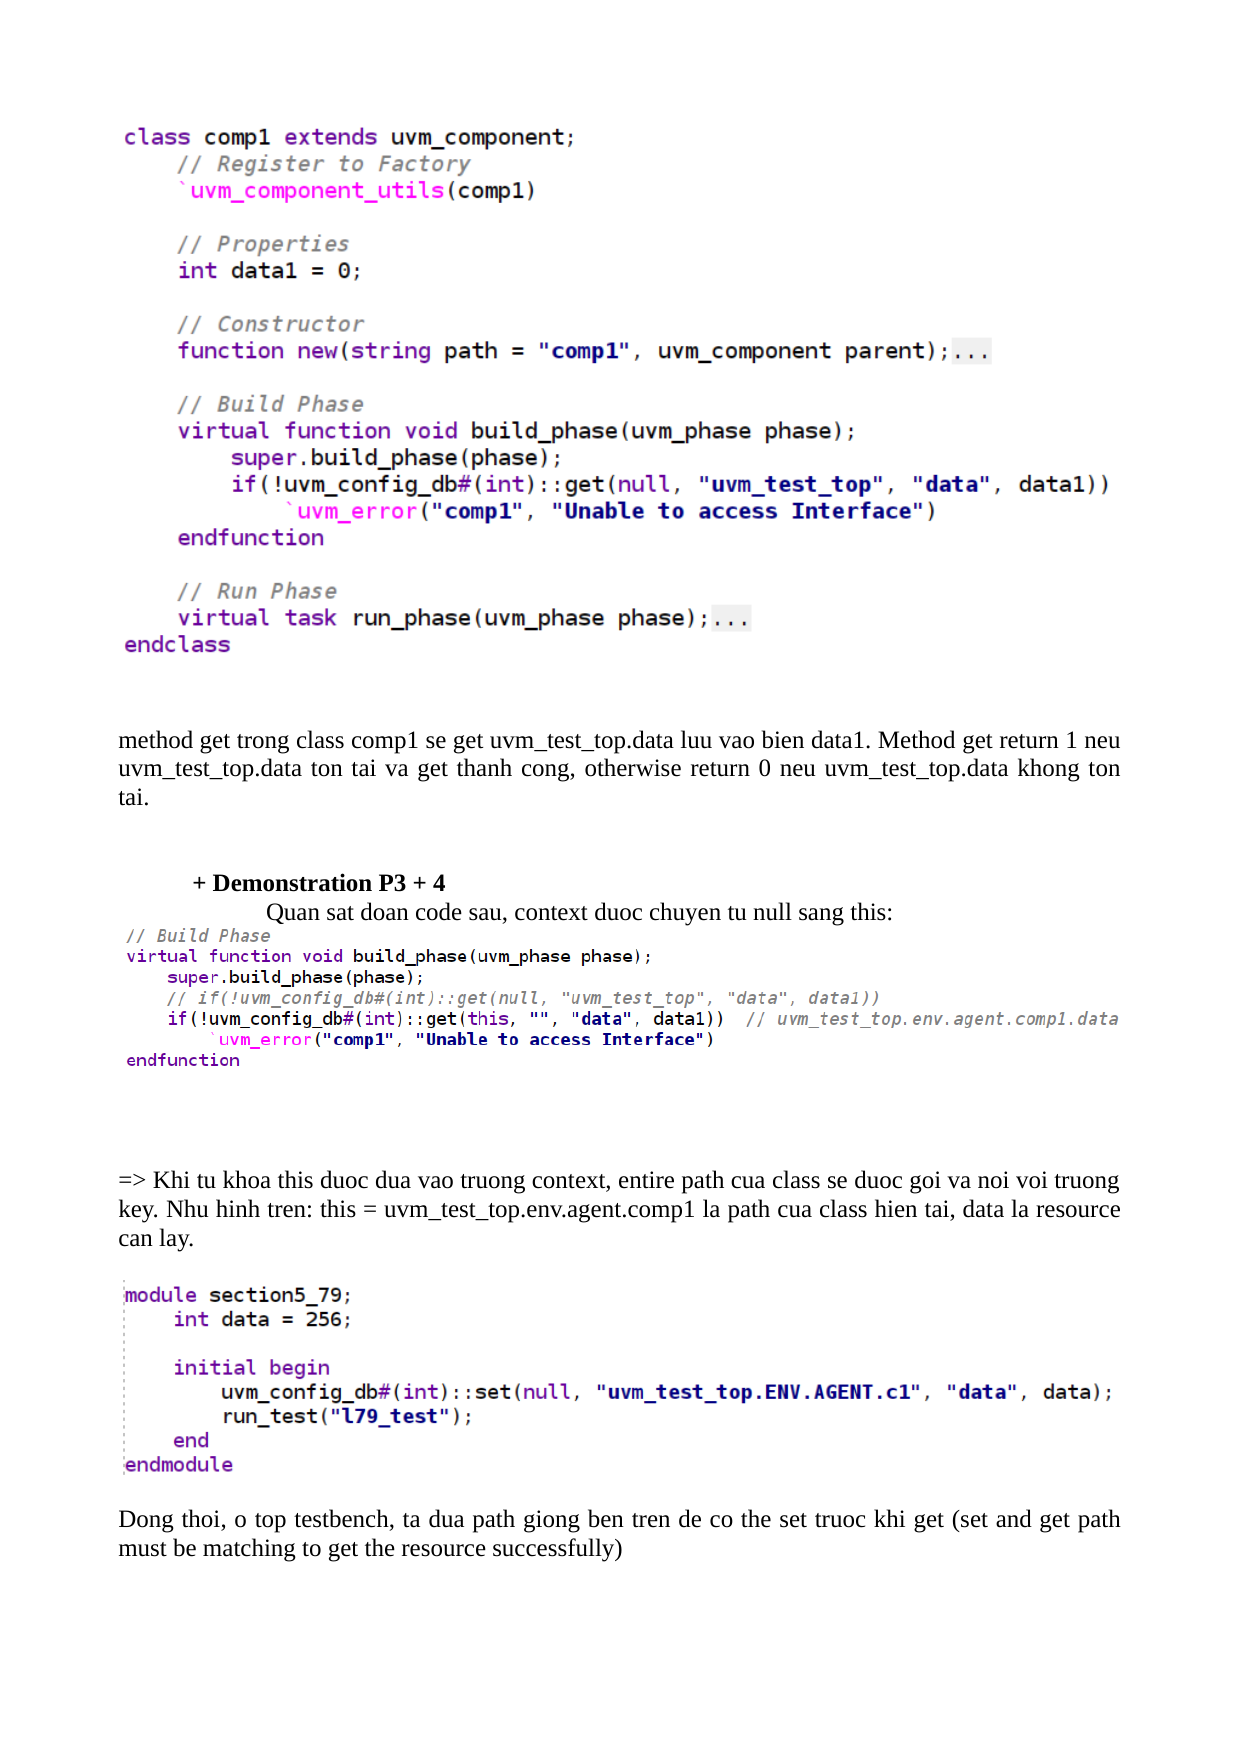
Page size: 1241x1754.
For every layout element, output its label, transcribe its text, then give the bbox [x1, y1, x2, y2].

text => Khi tu khoa this duoc dua vao truong context, entire path cua class se duoc goi va noi voi truong key. Nhu hinh tren: this = uvm_test_top.env.agent.comp1 la path cua class hien tai, data la resource can lay. [118, 1165, 1122, 1252]
text method get trong class comp1 se get uvm_test_top.data luu vao bien data1. Method get return 1 neu uvm_test_top.data ton tai va get thanh cong, otherwise return 0 neu uvm_test_top.data khong ton tai. + Demonstration P3 + 4 [118, 725, 1122, 897]
picture [118, 926, 1123, 1079]
text Dong thoi, o top testbench, ta dua path giong ben tren de co the set truoc khi get (set and get path must be matching to get the resource successfully) [118, 1476, 1122, 1562]
picture [118, 118, 1123, 668]
picture [118, 1280, 1123, 1476]
text Quan sat doan code sau, context duoc chuyen tu null sang this: [118, 897, 1122, 926]
